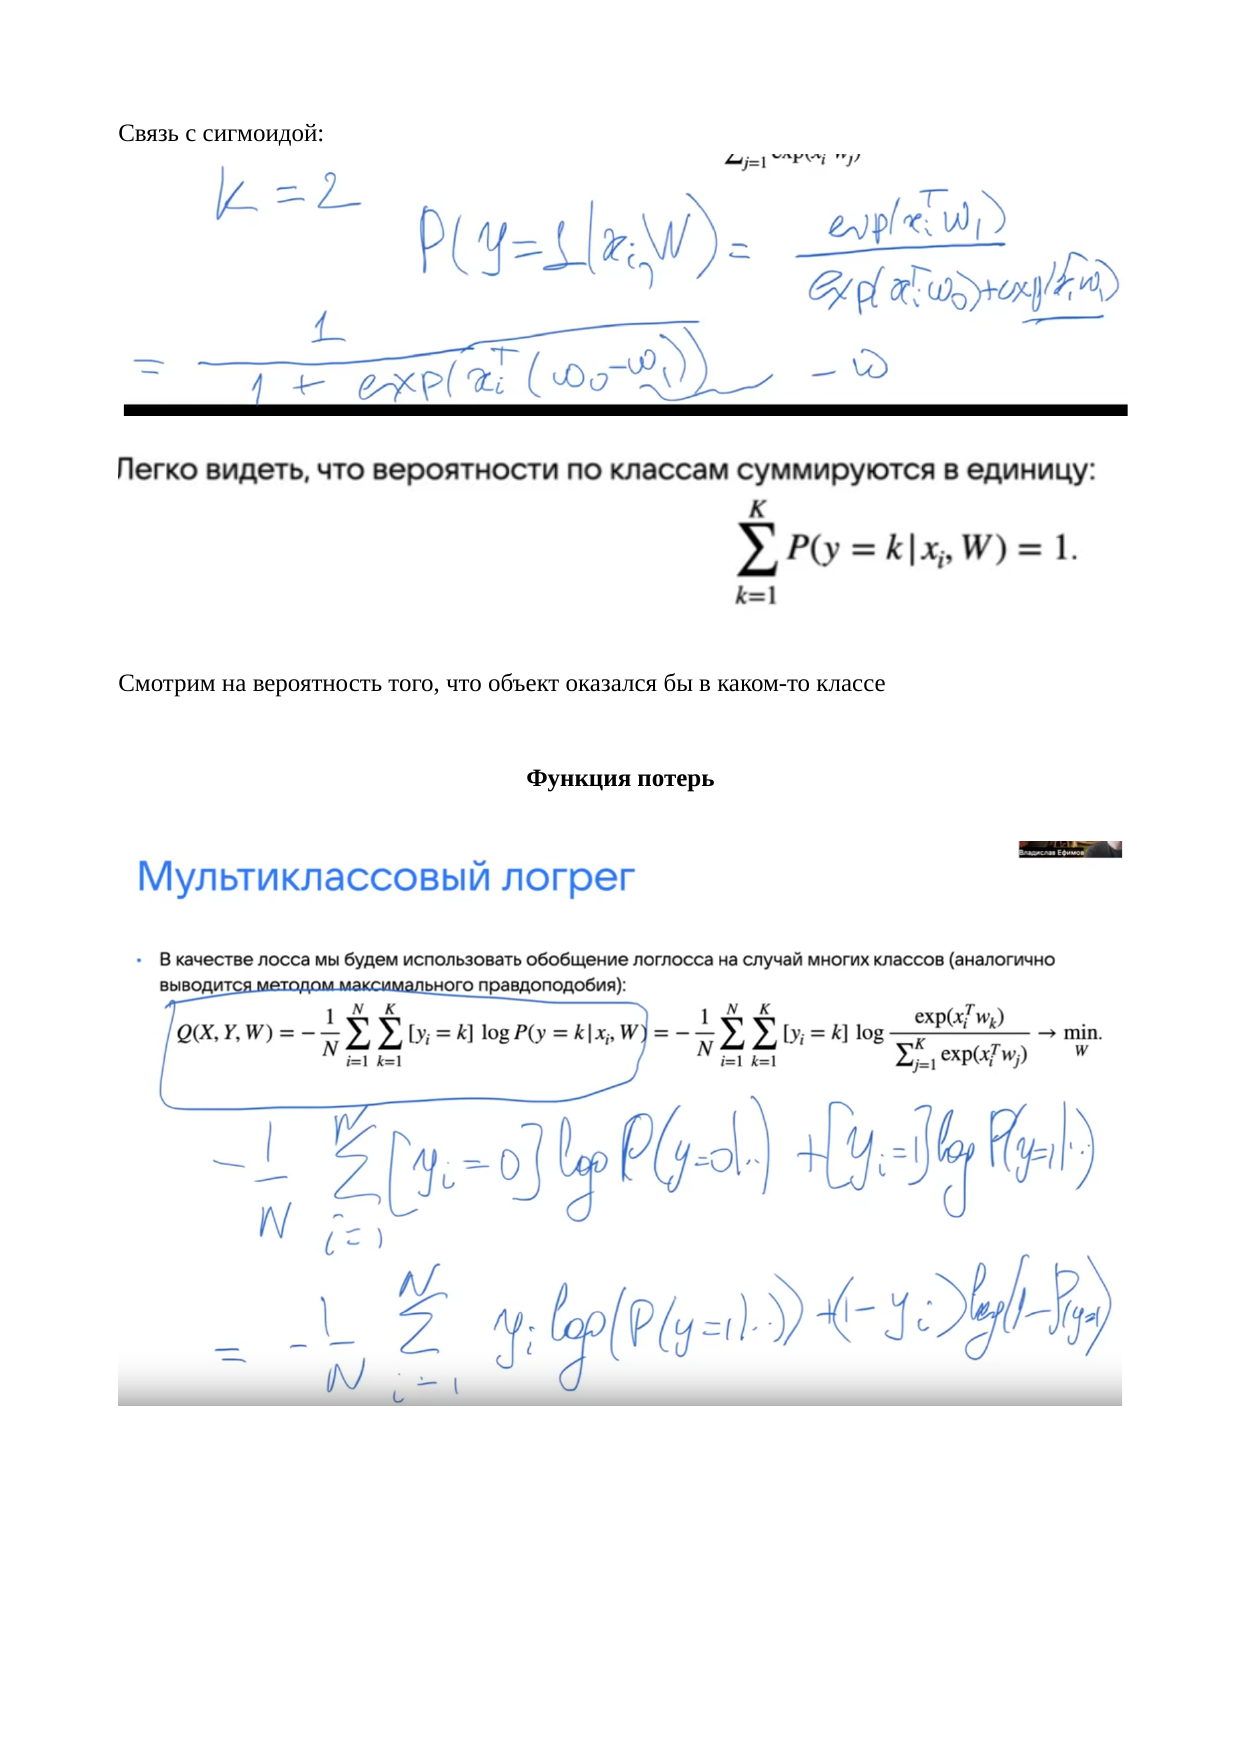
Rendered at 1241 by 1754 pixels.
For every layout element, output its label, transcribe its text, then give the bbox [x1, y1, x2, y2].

picture [118, 841, 1123, 1406]
picture [123, 154, 1128, 416]
text Смотрим на вероятность того, что объект оказался бы в каком-то классе [118, 668, 1122, 697]
picture [118, 448, 1123, 617]
text Связь с сигмоидой: [118, 118, 1122, 147]
text Функция потерь [118, 763, 1122, 792]
